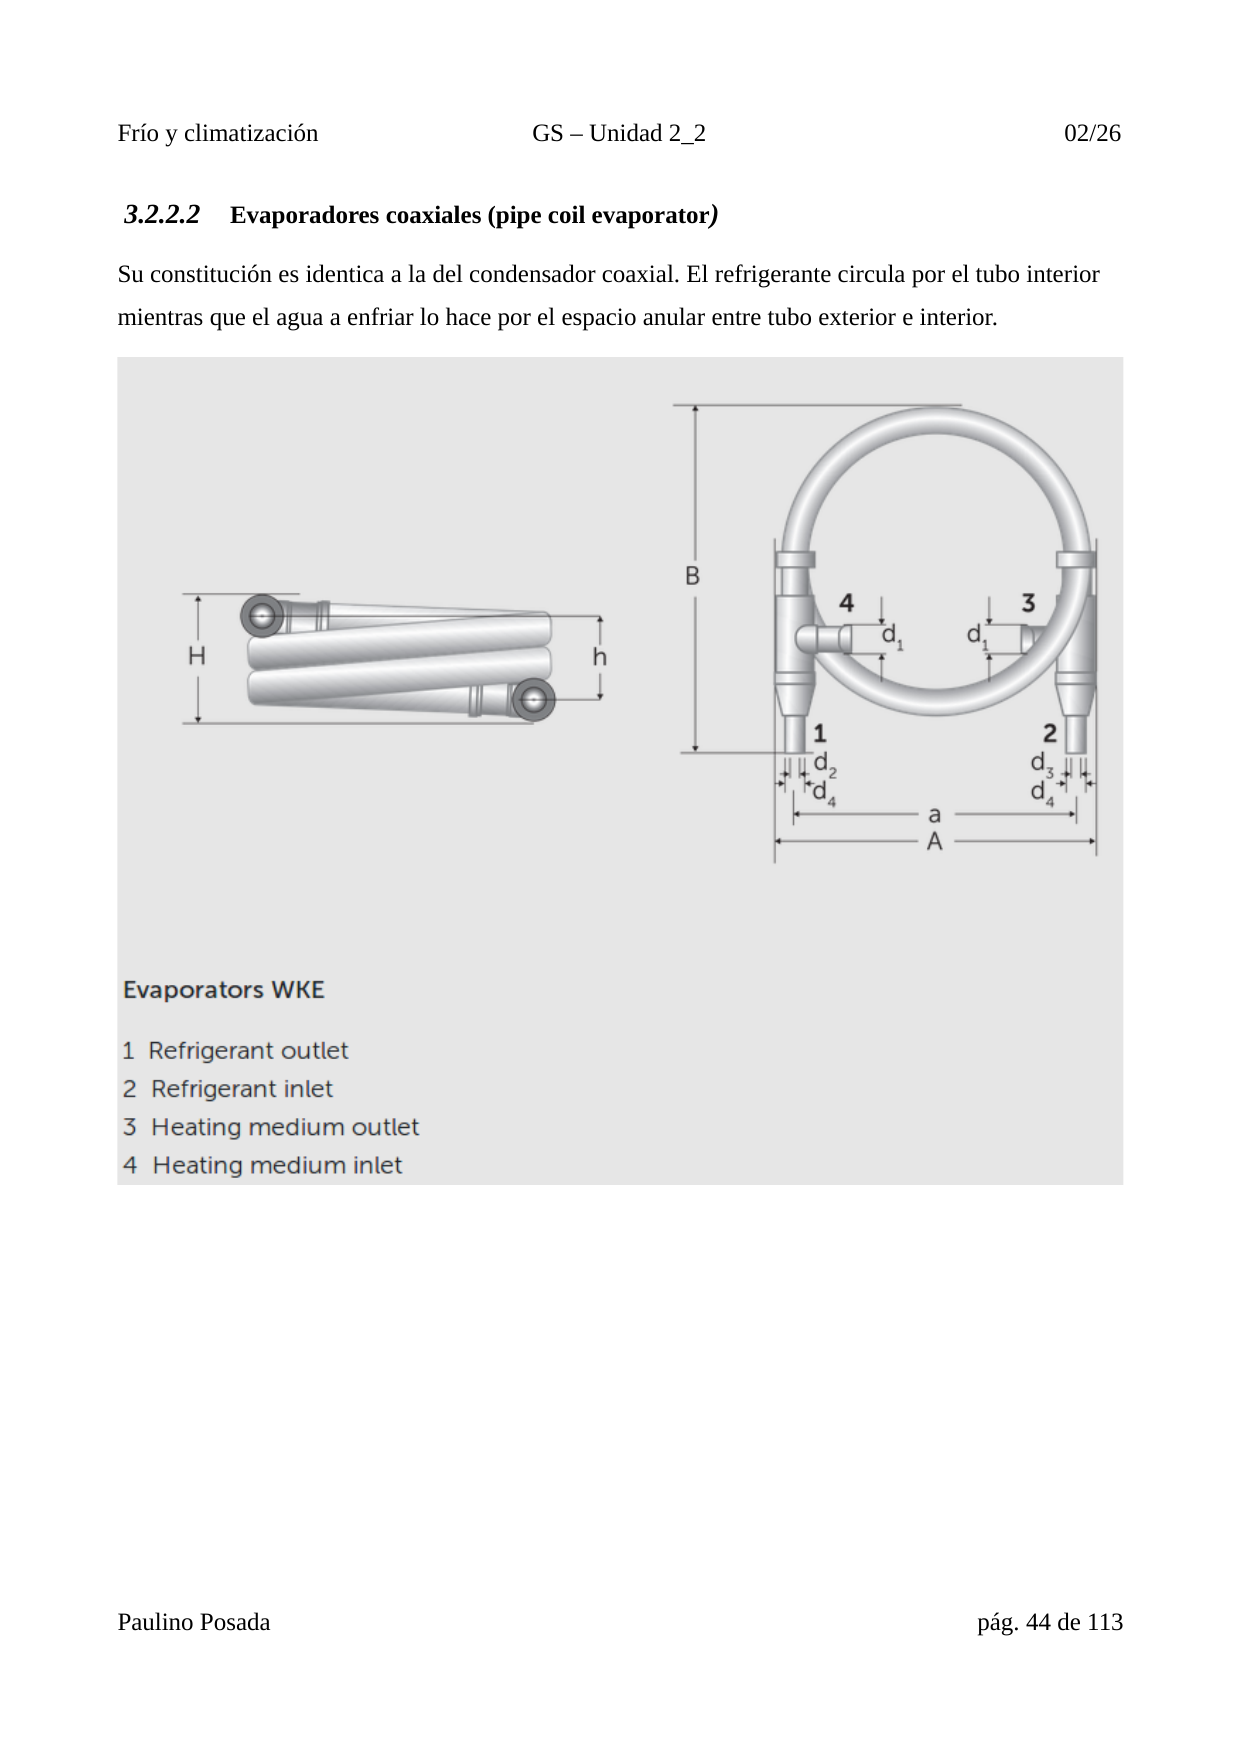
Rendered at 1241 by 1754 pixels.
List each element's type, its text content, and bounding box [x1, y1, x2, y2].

picture [117, 357, 1124, 1185]
subtitle Evaporadores coaxiales (pipe coil evaporator) [117, 197, 1123, 229]
text Su constitución es identica a la del condensador coaxial. El refrigerante circula por el tubo interior mientras que el agua a enfriar lo hace por el espacio anular entre tubo exterior e interior. [117, 259, 1123, 331]
